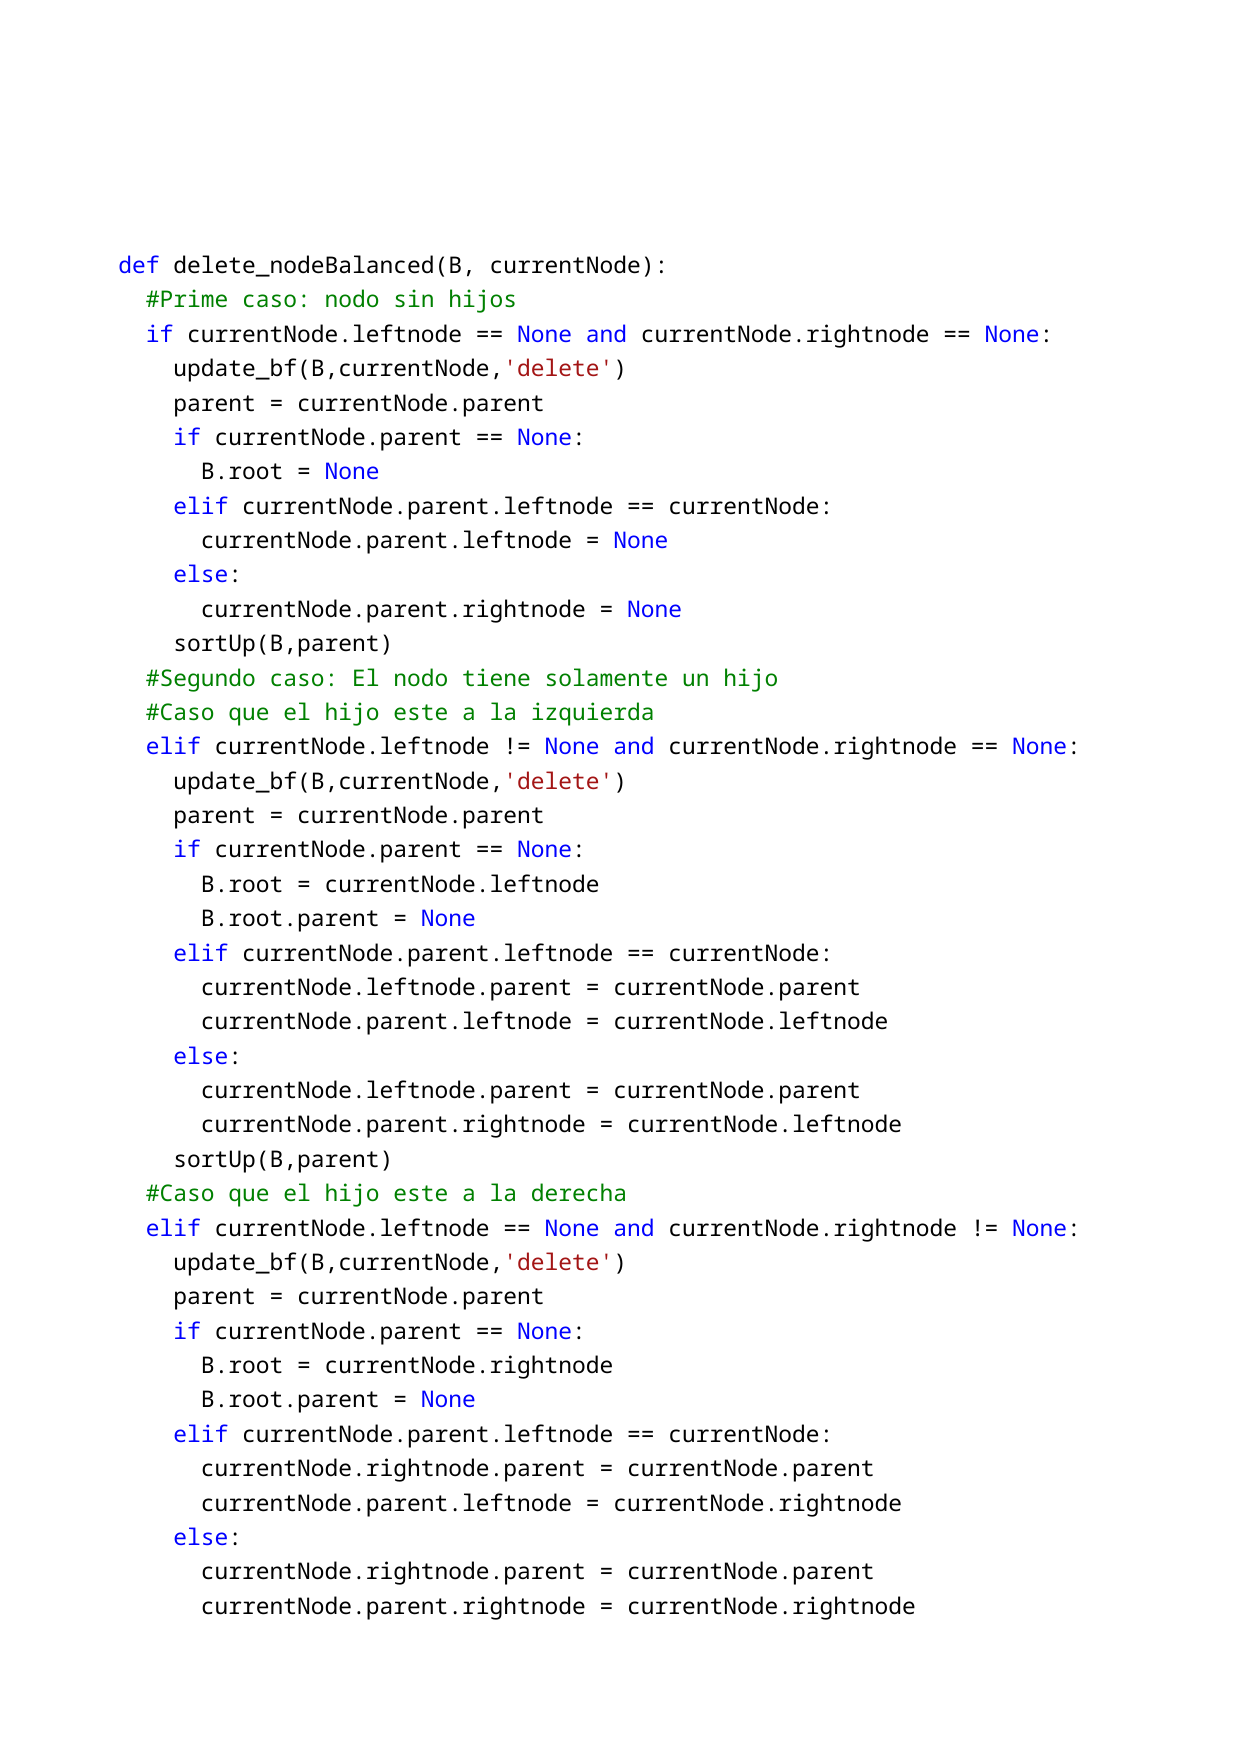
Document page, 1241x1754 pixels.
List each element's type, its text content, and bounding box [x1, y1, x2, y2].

text else: [118, 555, 1122, 589]
text currentNode.parent.leftnode = None [118, 521, 1122, 555]
text if currentNode.parent == None: [118, 1311, 1122, 1346]
text elif currentNode.parent.leftnode == currentNode: [118, 486, 1122, 521]
text #Prime caso: nodo sin hijos [118, 280, 1122, 314]
text sortUp(B,parent) [118, 1139, 1122, 1174]
text #Caso que el hijo este a la derecha [118, 1174, 1122, 1208]
text currentNode.parent.rightnode = currentNode.rightnode [118, 1586, 1122, 1621]
text elif currentNode.parent.leftnode == currentNode: [118, 1414, 1122, 1449]
text if currentNode.parent == None: [118, 830, 1122, 864]
text elif currentNode.parent.leftnode == currentNode: [118, 933, 1122, 968]
text def delete_nodeBalanced(B, currentNode): [118, 246, 1122, 280]
text B.root = None [118, 452, 1122, 486]
text currentNode.parent.rightnode = currentNode.leftnode [118, 1105, 1122, 1139]
text currentNode.leftnode.parent = currentNode.parent [118, 968, 1122, 1002]
text update_bf(B,currentNode,'delete') [118, 349, 1122, 383]
text parent = currentNode.parent [118, 1277, 1122, 1311]
text update_bf(B,currentNode,'delete') [118, 761, 1122, 796]
text currentNode.parent.leftnode = currentNode.leftnode [118, 1002, 1122, 1036]
text currentNode.rightnode.parent = currentNode.parent [118, 1449, 1122, 1483]
text parent = currentNode.parent [118, 796, 1122, 830]
text currentNode.parent.leftnode = currentNode.rightnode [118, 1483, 1122, 1518]
text update_bf(B,currentNode,'delete') [118, 1243, 1122, 1277]
text elif currentNode.leftnode != None and currentNode.rightnode == None: [118, 727, 1122, 761]
text currentNode.rightnode.parent = currentNode.parent [118, 1552, 1122, 1586]
text B.root.parent = None [118, 899, 1122, 933]
text B.root = currentNode.rightnode [118, 1346, 1122, 1380]
text sortUp(B,parent) [118, 624, 1122, 658]
text else: [118, 1518, 1122, 1552]
text B.root = currentNode.leftnode [118, 864, 1122, 899]
text currentNode.parent.rightnode = None [118, 589, 1122, 624]
text parent = currentNode.parent [118, 383, 1122, 418]
text if currentNode.parent == None: [118, 418, 1122, 452]
text #Segundo caso: El nodo tiene solamente un hijo [118, 658, 1122, 693]
text B.root.parent = None [118, 1380, 1122, 1414]
text #Caso que el hijo este a la izquierda [118, 693, 1122, 727]
text elif currentNode.leftnode == None and currentNode.rightnode != None: [118, 1208, 1122, 1243]
text else: [118, 1036, 1122, 1071]
text if currentNode.leftnode == None and currentNode.rightnode == None: [118, 314, 1122, 349]
text currentNode.leftnode.parent = currentNode.parent [118, 1071, 1122, 1105]
